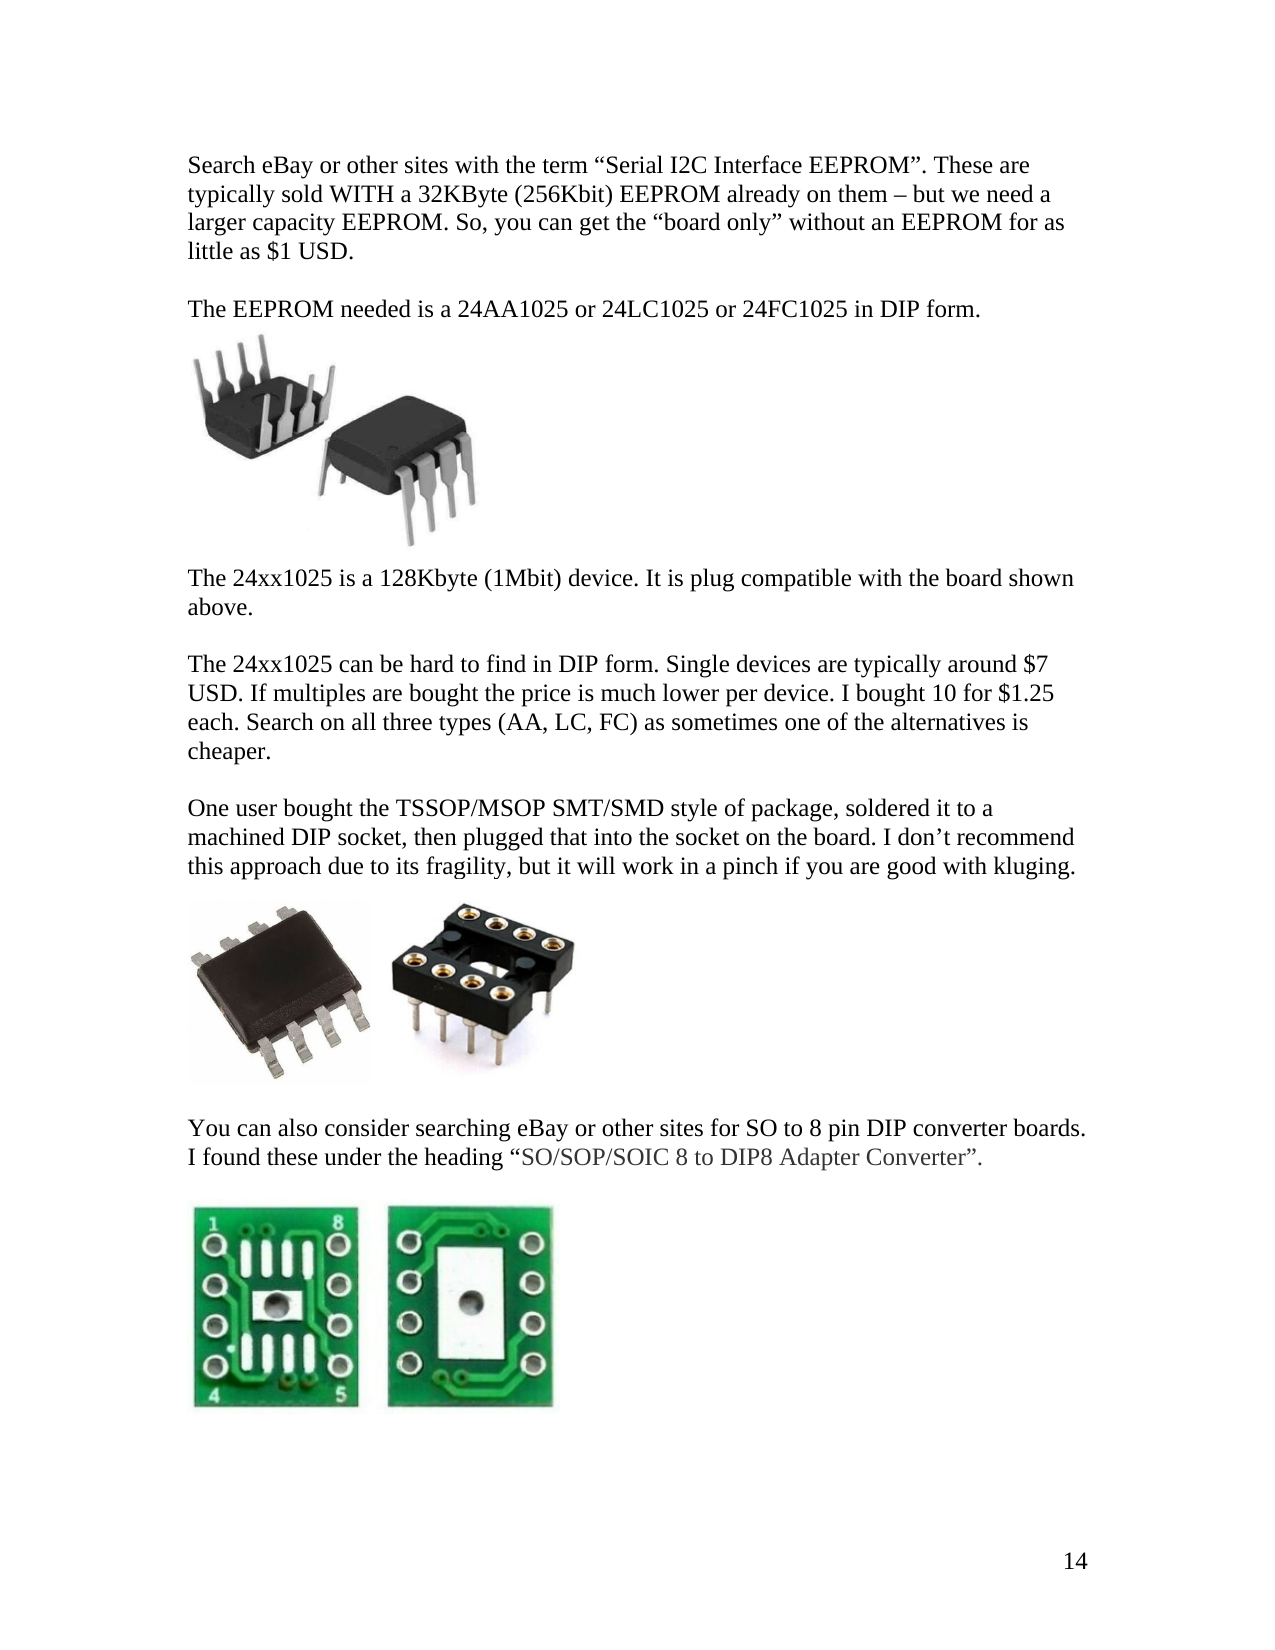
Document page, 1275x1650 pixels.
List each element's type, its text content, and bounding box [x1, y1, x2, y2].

picture [187, 1199, 560, 1415]
text Search eBay or other sites with the term “Serial I2C Interface EEPROM”. These are typically sold WITH a 32KByte (256Kbit) EEPROM already on them – but we need a larger capacity EEPROM. So, you can get the “board only” without an EEPROM for as little as $1 USD. [187, 150, 1087, 265]
text The EEPROM needed is a 24AA1025 or 24LC1025 or 24FC1025 in DIP form. [187, 294, 1087, 322]
text You can also consider searching eBay or other sites for SO to 8 pin DIP converter boards. I found these under the heading “SO/SOP/SOIC 8 to DIP8 Adapter Converter”. [187, 1113, 1087, 1171]
picture [187, 879, 597, 1085]
text One user bought the TSSOP/MSOP SMT/SMD style of package, soldered it to a machined DIP socket, then plugged that into the socket on the board. I don’t recommend this approach due to its fragility, but it will work in a pinch if you are good with kluging. [187, 793, 1087, 879]
text The 24xx1025 is a 128Kbyte (1Mbit) device. It is plug compatible with the board shown above. [187, 563, 1087, 621]
text The 24xx1025 can be hard to find in DIP form. Single devices are typically around $7 USD. If multiples are bought the price is much lower per device. I bought 10 for $1.25 each. Search on all three types (AA, LC, FC) as sometimes one of the alternatives is cheaper. [187, 649, 1087, 764]
picture [187, 322, 488, 564]
